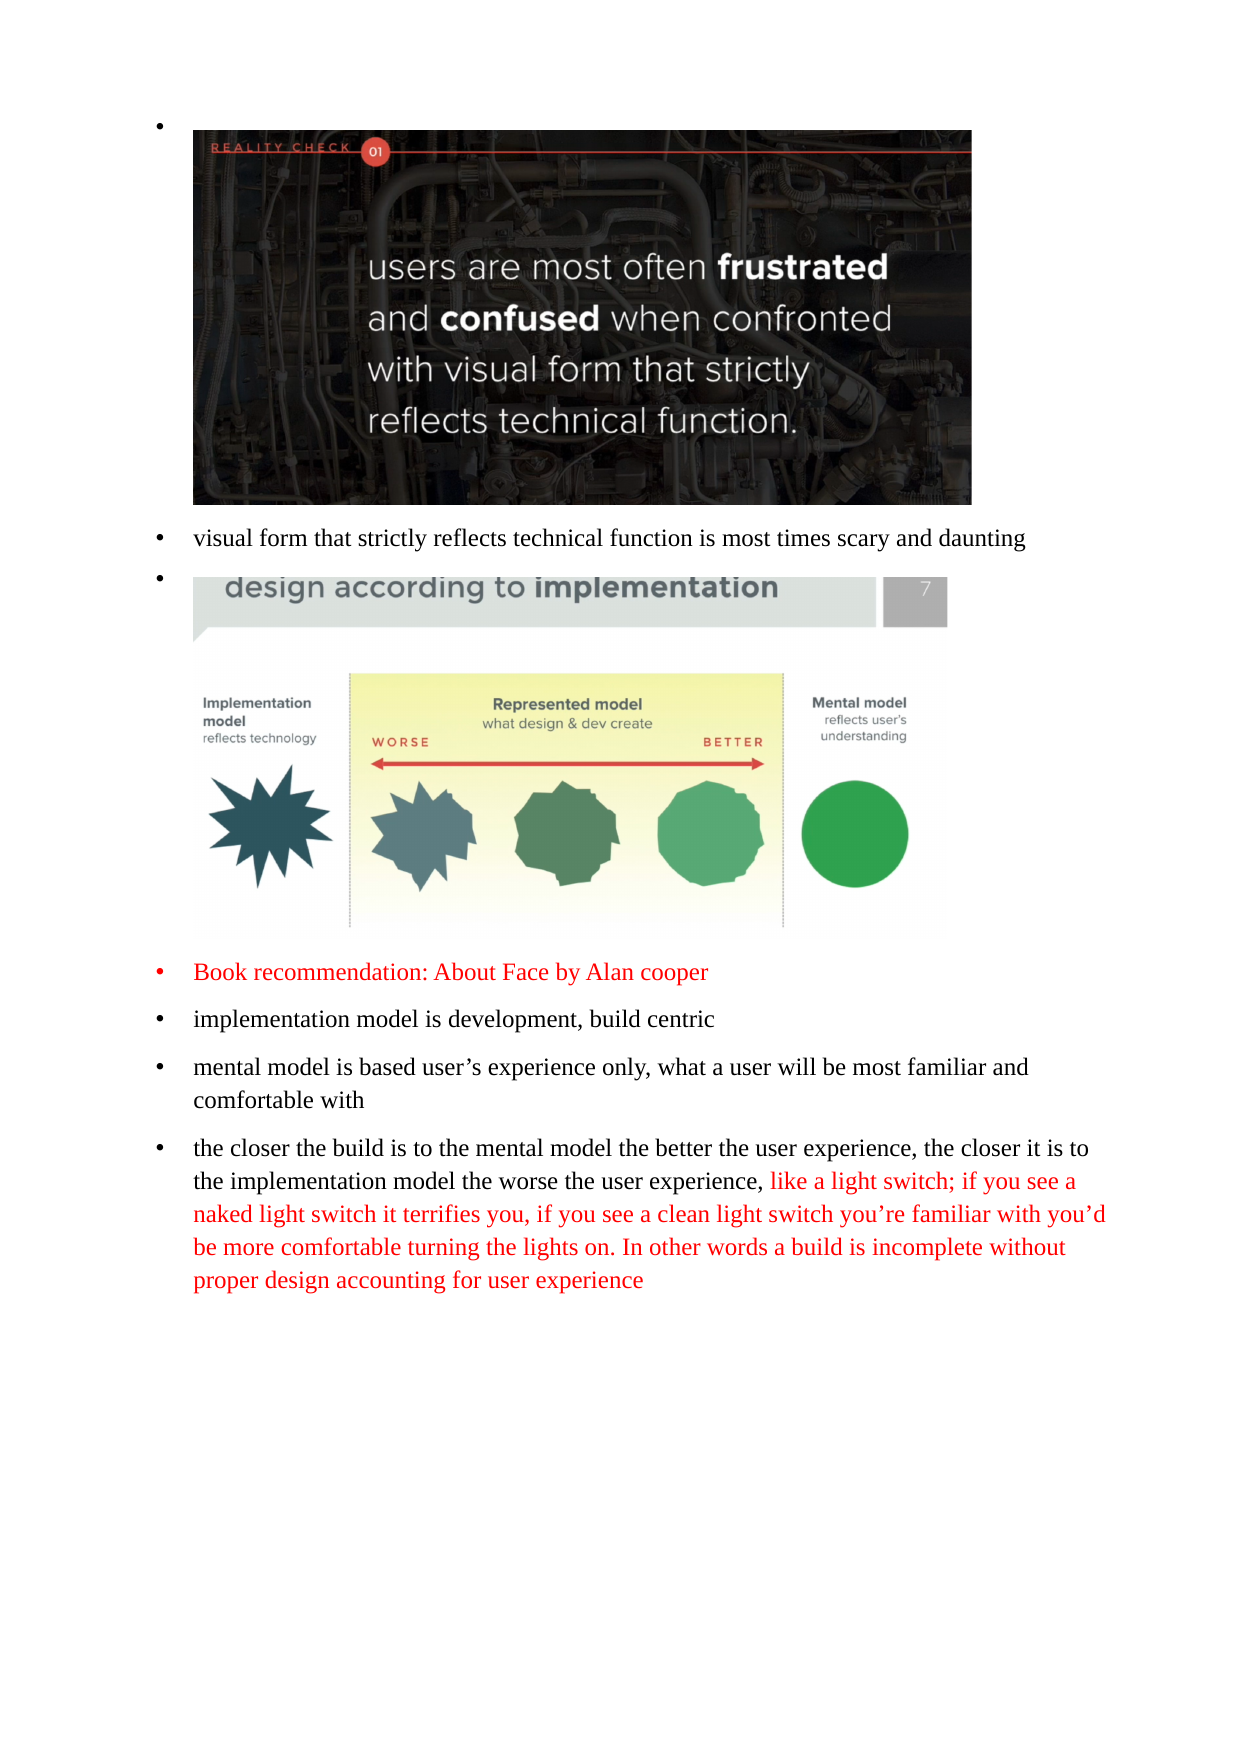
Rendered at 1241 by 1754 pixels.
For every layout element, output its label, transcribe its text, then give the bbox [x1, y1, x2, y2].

list implementation model is development, build centric [156, 1004, 1122, 1033]
list visual form that strictly reflects technical function is most times scary and daunting [156, 523, 1122, 551]
picture [193, 130, 972, 505]
list Book recommendation: About Face by Alan cooper [156, 957, 1122, 986]
list the closer the build is to the mental model the better the user experience, the closer it is to the implementation model the worse the user experience, like a light switch; if you see a naked light switch it terrifies you, if you see a clean light switch you’re familiar with you’d be more comfortable turning the lights on. In other words a build is incomplete without proper design accounting for user experience [156, 1133, 1122, 1294]
list mental model is based user’s experience only, what a user will be most familiar and comfortable with [156, 1052, 1122, 1114]
picture [193, 577, 948, 939]
